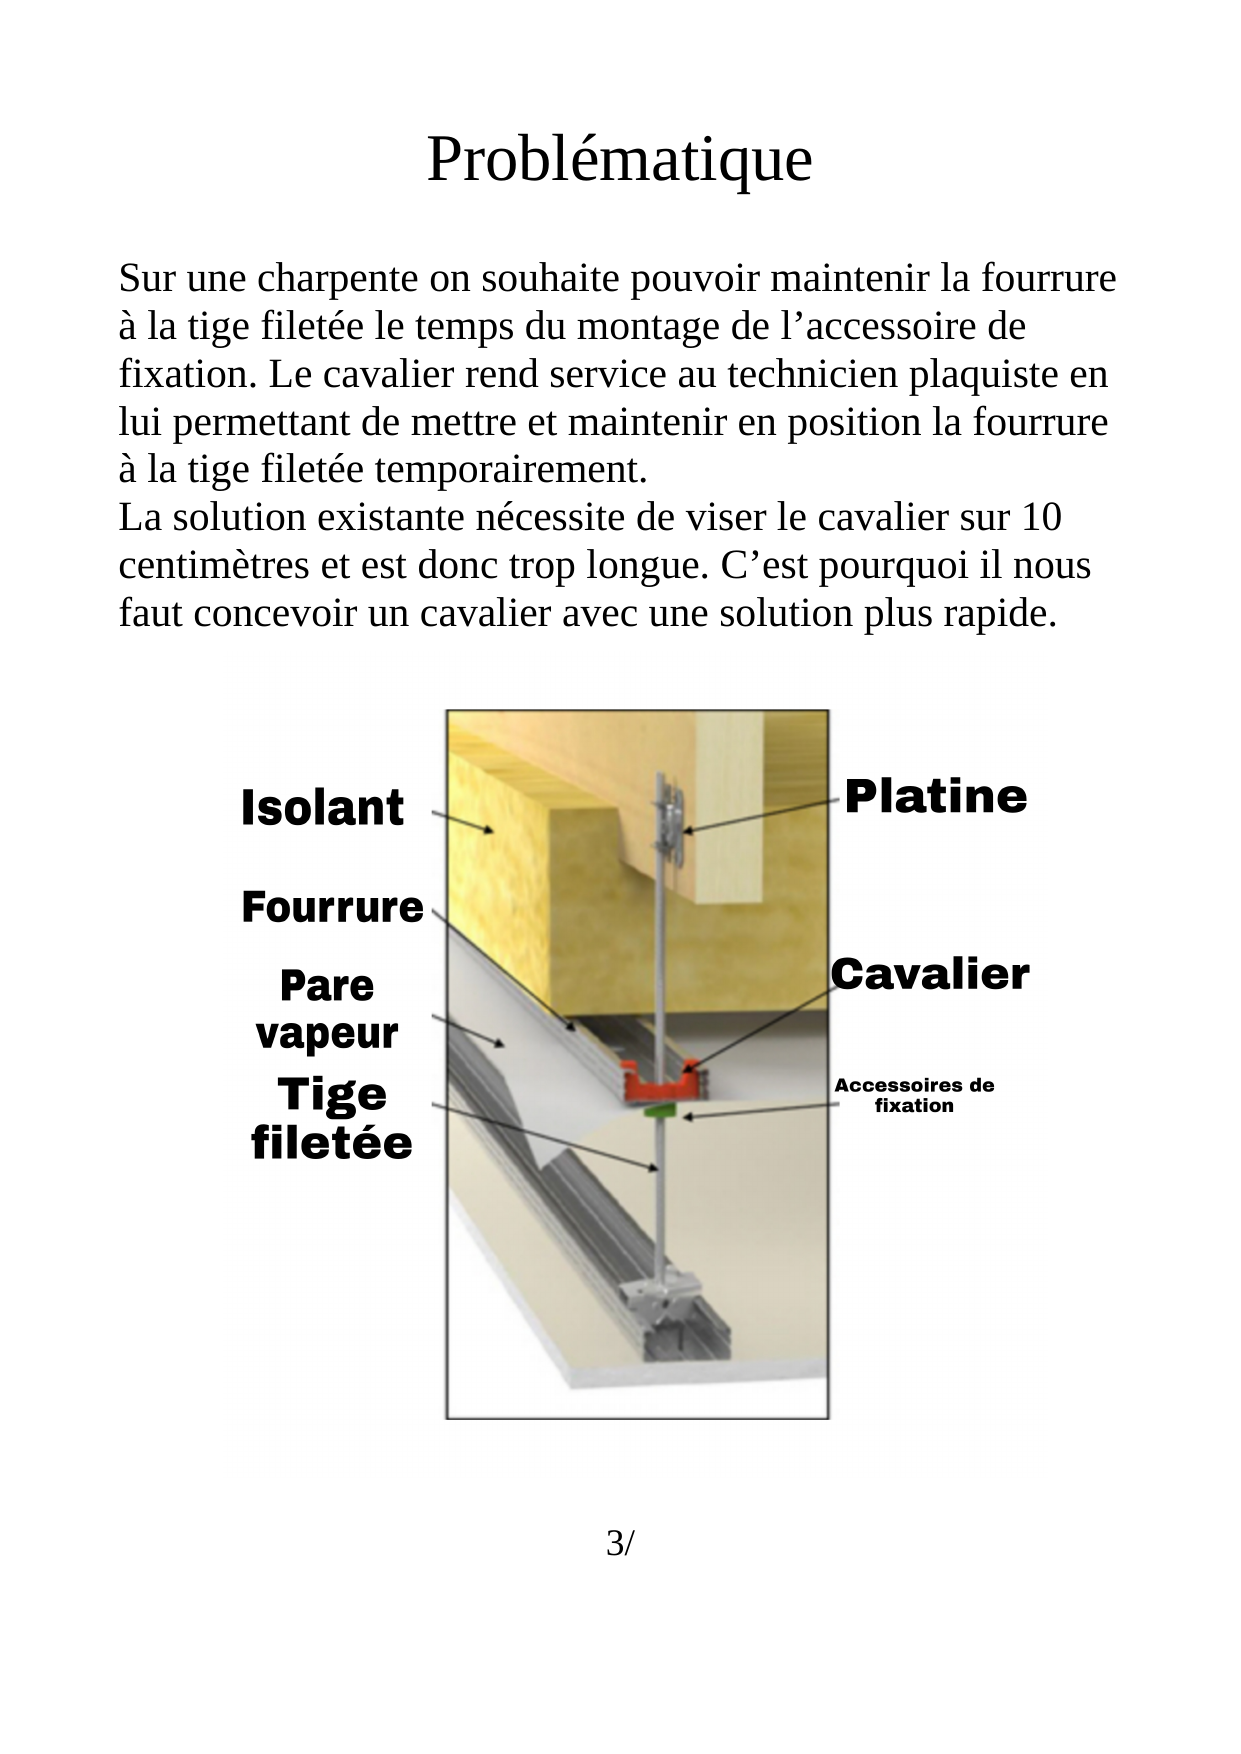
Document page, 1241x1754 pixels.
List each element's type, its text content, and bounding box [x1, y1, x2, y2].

text La solution existante nécessite de viser le cavalier sur 10 centimètres et est donc trop longue. C’est pourquoi il nous faut concevoir un cavalier avec une solution plus rapide. [118, 492, 1122, 636]
text Sur une charpente on souhaite pouvoir maintenir la fourrure à la tige filetée le temps du montage de l’accessoire de fixation. Le cavalier rend service au technicien plaquiste en lui permettant de mettre et maintenir en position la fourrure à la tige filetée temporairement. [118, 252, 1122, 492]
text 3/ [118, 1521, 1122, 1564]
text Problématique [118, 118, 1122, 195]
picture [222, 651, 1049, 1478]
